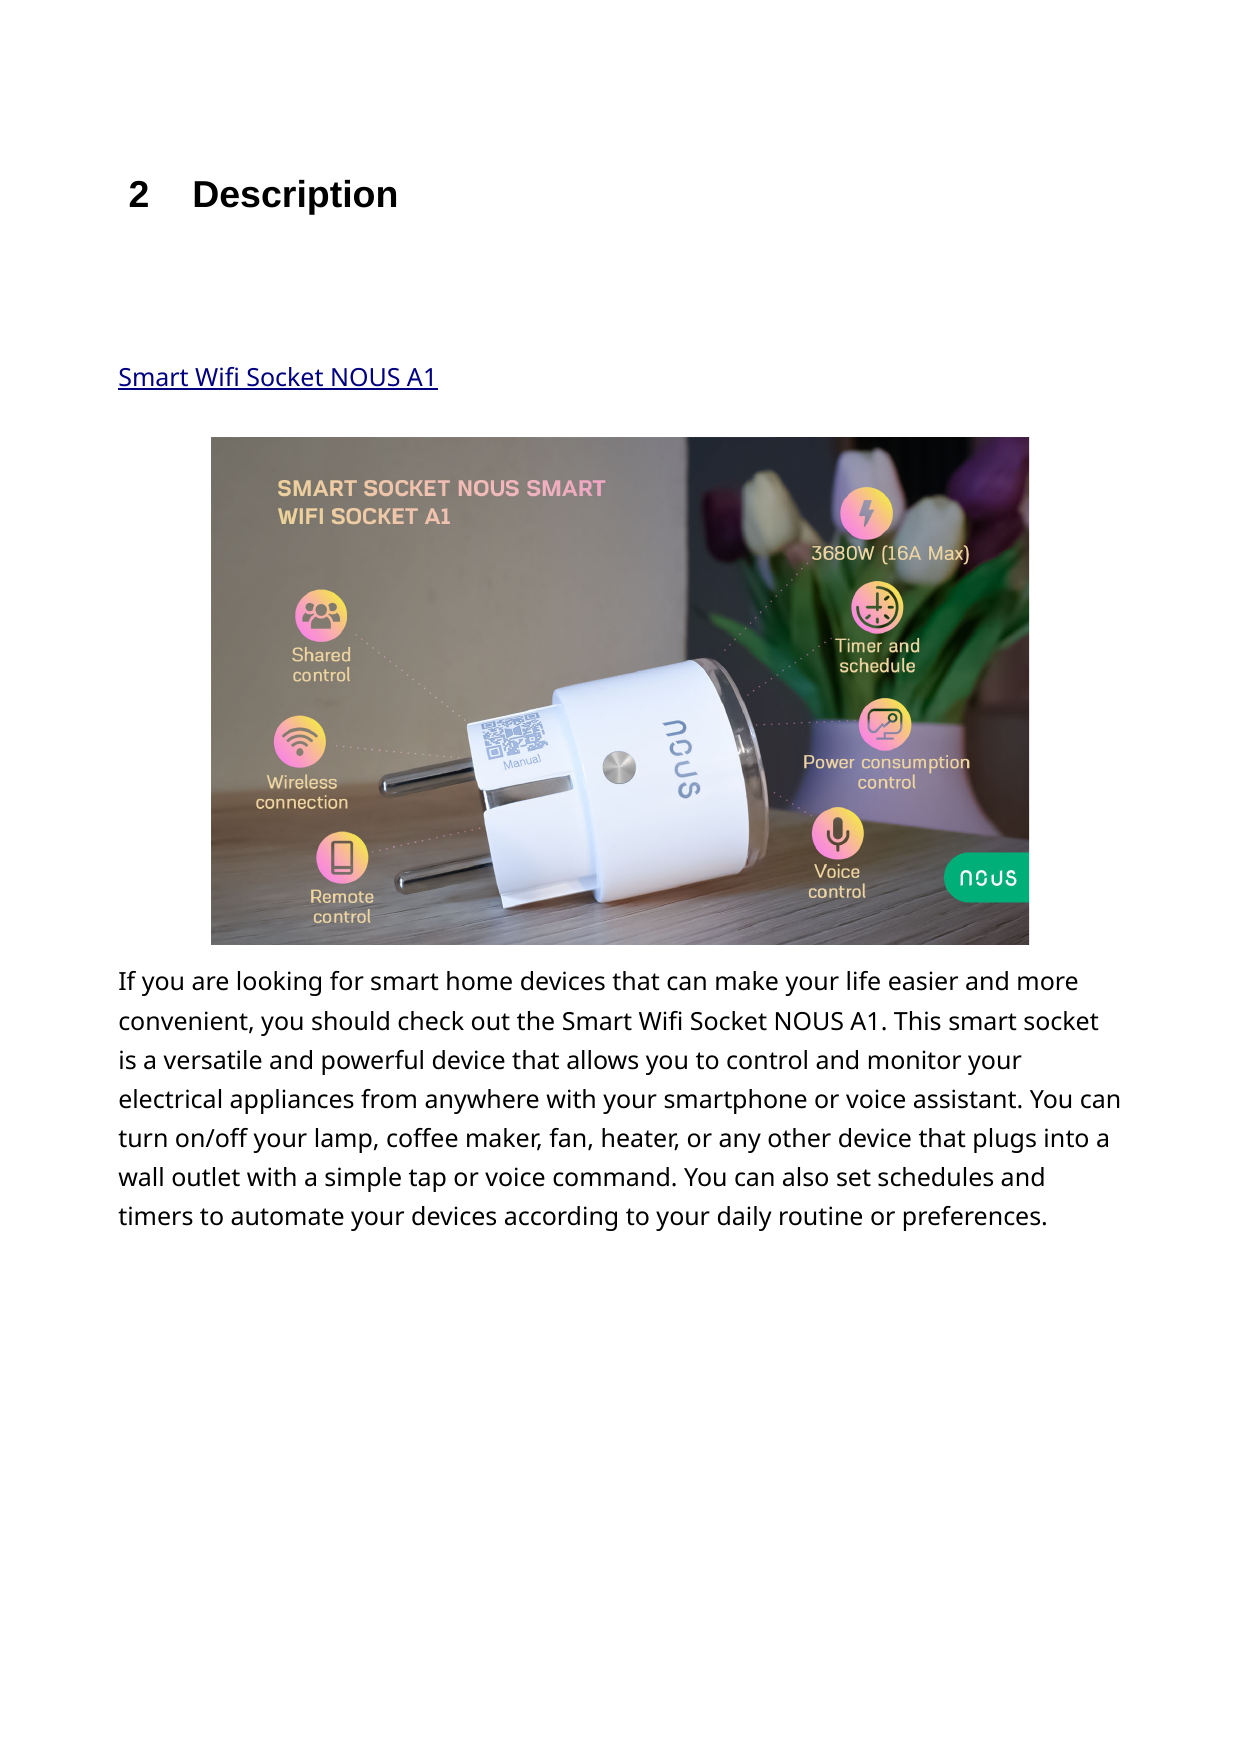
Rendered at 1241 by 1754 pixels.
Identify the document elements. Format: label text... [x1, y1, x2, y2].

text Smart Wifi Socket NOUS A1 [118, 359, 1122, 394]
picture [211, 437, 1030, 945]
text If you are looking for smart home devices that can make your life easier and more convenient, you should check out the Smart Wifi Socket NOUS A1. This smart socket is a versatile and powerful device that allows you to control and monitor your electrical appliances from anywhere with your smartphone or voice assistant. You can turn on/off your lamp, coffee maker, fan, heater, or any other device that plugs into a wall outlet with a simple tap or voice command. You can also set schedules and timers to automate your devices according to your daily routine or preferences. [118, 964, 1122, 1233]
subtitle Description [118, 172, 1122, 215]
